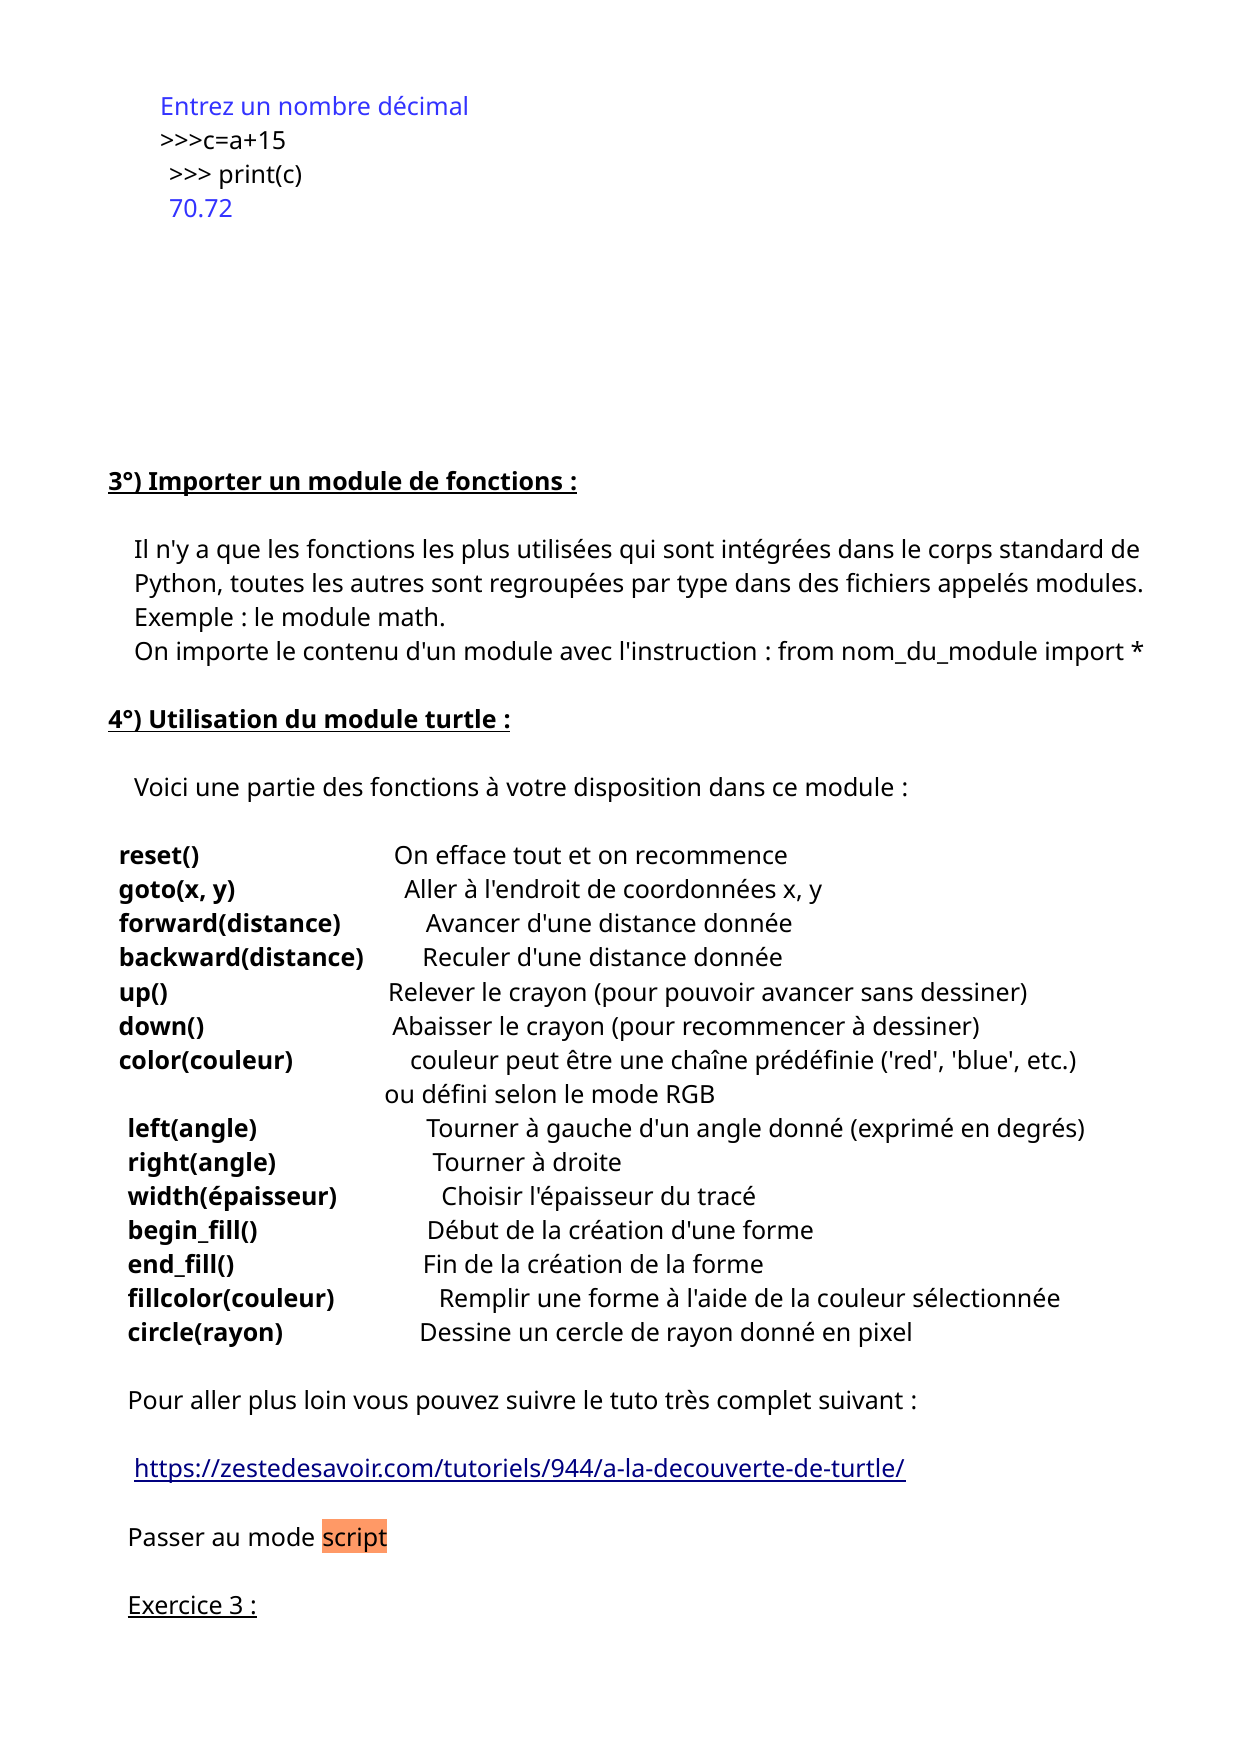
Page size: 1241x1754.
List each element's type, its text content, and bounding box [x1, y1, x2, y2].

text On importe le contenu d'un module avec l'instruction : from nom_du_module import * [88, 633, 1152, 668]
text https://zestedesavoir.com/tutoriels/944/a-la-decouverte-de-turtle/ [88, 1451, 1152, 1485]
text Entrez un nombre décimal [88, 88, 1152, 123]
text circle(rayon) Dessine un cercle de rayon donné en pixel [88, 1315, 1152, 1349]
text Pour aller plus loin vous pouvez suivre le tuto très complet suivant : [88, 1383, 1152, 1417]
text Exemple : le module math. [88, 599, 1152, 633]
text color(couleur) couleur peut être une chaîne prédéfinie ('red', 'blue', etc.) [15, 1042, 1152, 1076]
text up() Relever le crayon (pour pouvoir avancer sans dessiner) [15, 974, 1152, 1008]
text goto(x, y) Aller à l'endroit de coordonnées x, y [15, 872, 1152, 906]
text Exercice 3 : [88, 1587, 1152, 1621]
text reset() On efface tout et on recommence [15, 838, 1152, 872]
text >>> print(c) [88, 157, 1152, 191]
text begin_fill() Début de la création d'une forme [88, 1213, 1152, 1247]
text 70.72 [88, 191, 1152, 225]
text down() Abaisser le crayon (pour recommencer à dessiner) [15, 1008, 1152, 1042]
text 3°) Importer un module de fonctions : [88, 463, 1152, 497]
text Python, toutes les autres sont regroupées par type dans des fichiers appelés modules. [88, 565, 1152, 599]
text width(épaisseur) Choisir l'épaisseur du tracé [88, 1178, 1152, 1213]
text fillcolor(couleur) Remplir une forme à l'aide de la couleur sélectionnée [88, 1281, 1152, 1315]
text end_fill() Fin de la création de la forme [88, 1247, 1152, 1281]
text right(angle) Tourner à droite [88, 1144, 1152, 1178]
text >>>c=a+15 [88, 123, 1152, 157]
text left(angle) Tourner à gauche d'un angle donné (exprimé en degrés) [88, 1110, 1152, 1144]
text Voici une partie des fonctions à votre disposition dans ce module : [88, 770, 1152, 804]
text Passer au mode script [88, 1519, 1152, 1553]
text backward(distance) Reculer d'une distance donnée [15, 940, 1152, 974]
text 4°) Utilisation du module turtle : [88, 702, 1152, 736]
text forward(distance) Avancer d'une distance donnée [15, 906, 1152, 940]
text Il n'y a que les fonctions les plus utilisées qui sont intégrées dans le corps standard de [88, 531, 1152, 565]
text ou défini selon le mode RGB [15, 1076, 1152, 1110]
